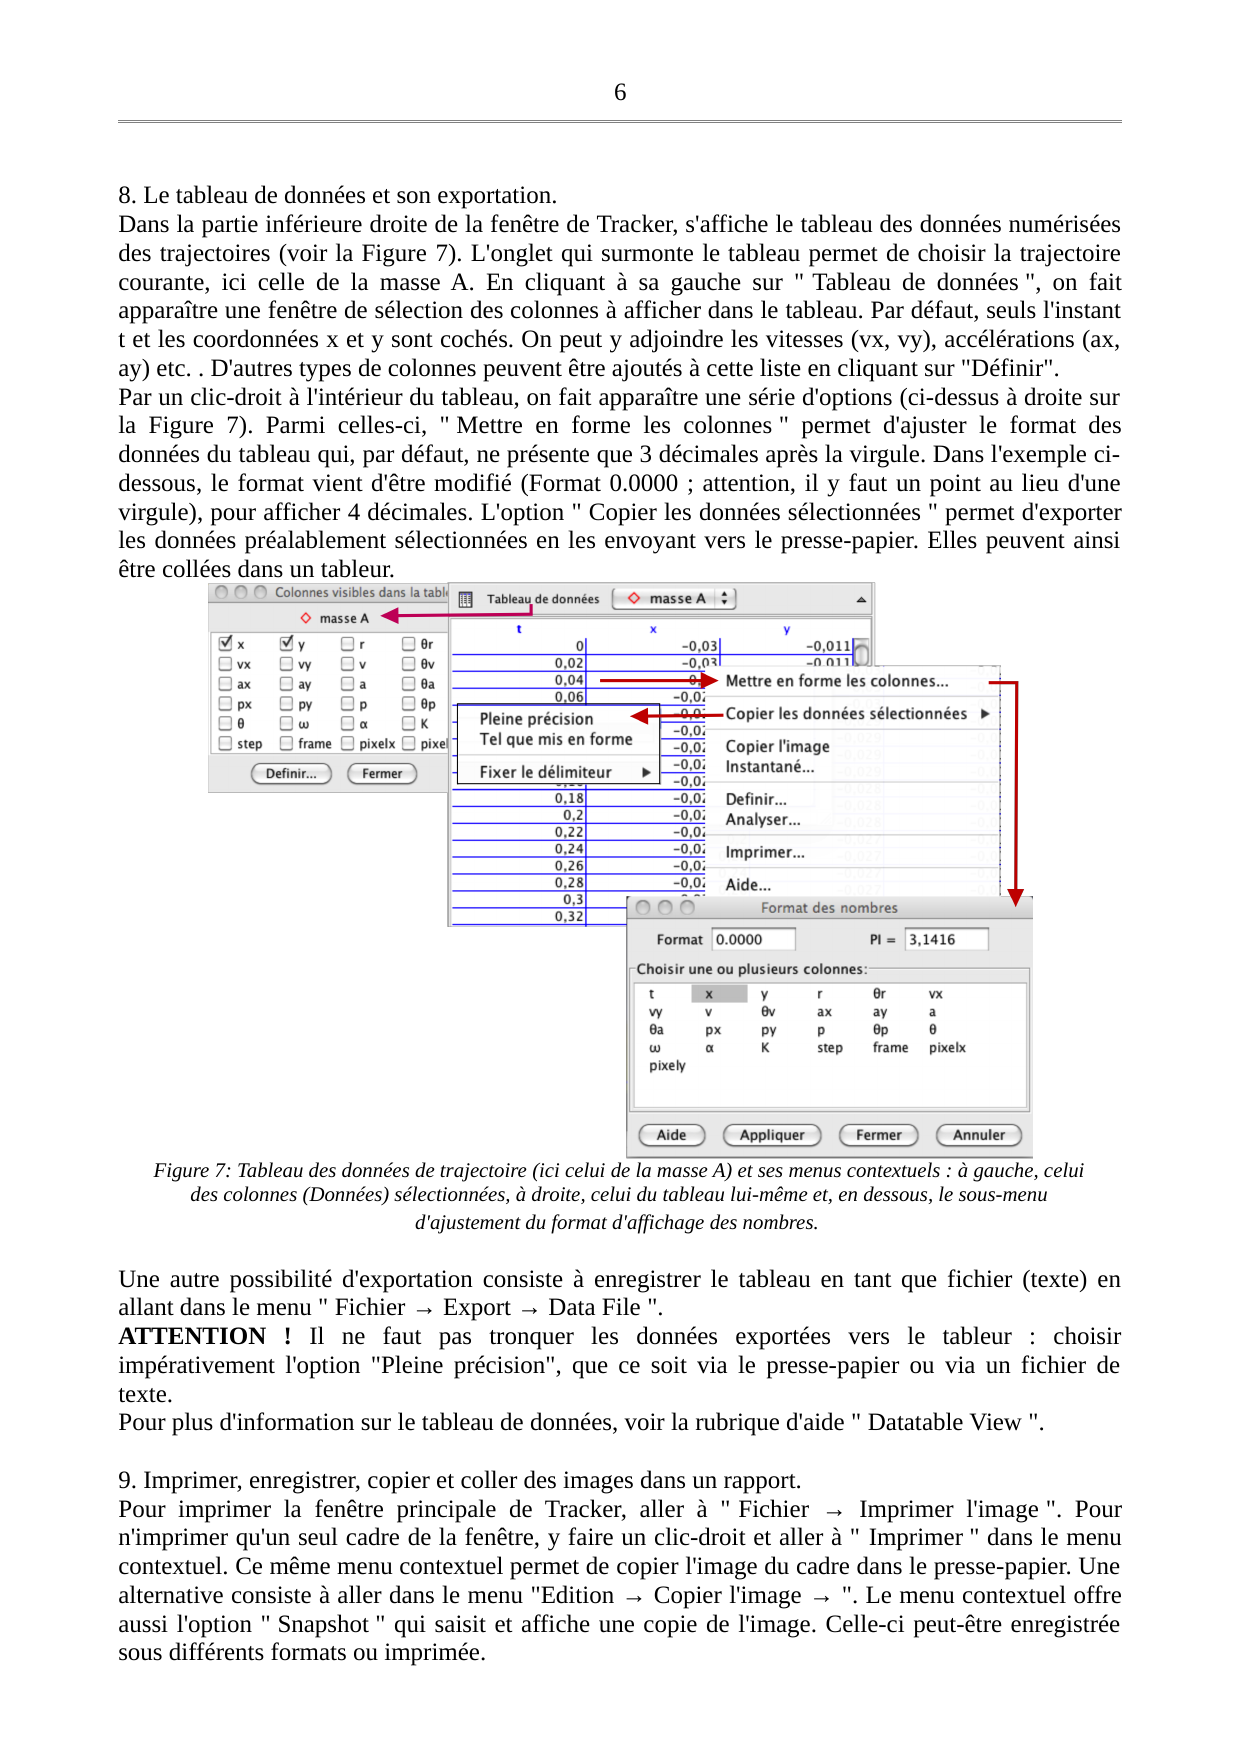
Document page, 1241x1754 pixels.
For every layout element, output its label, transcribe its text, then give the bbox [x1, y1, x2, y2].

text 9. Imprimer, enregistrer, copier et coller des images dans un rapport. [118, 1465, 1122, 1494]
text Une autre possibilité d'exportation consiste à enregistrer le tableau en tant que fichier (texte) en allant dans le menu " Fichier → Export → Data File ". [118, 1264, 1122, 1321]
text Par un clic-droit à l'intérieur du tableau, on fait apparaître une série d'options (ci-dessus à droite sur la Figure 7). Parmi celles-ci, " Mettre en forme les colonnes " permet d'ajuster le format des données du tableau qui, par défaut, ne présente que 3 décimales après la virgule. Dans l'exemple ci-dessous, le format vient d'être modifié (Format 0.0000 ; attention, il y faut un point au lieu d'une virgule), pour afficher 4 décimales. L'option " Copier les données sélectionnées " permet d'exporter les données préalablement sélectionnées en les envoyant vers le presse-papier. Elles peuvent ainsi être collées dans un tableur. [118, 382, 1122, 583]
text Dans la partie inférieure droite de la fenêtre de Tracker, s'affiche le tableau des données numérisées des trajectoires (voir la Figure 7). L'onglet qui surmonte le tableau permet de choisir la trajectoire courante, ici celle de la masse A. En cliquant à sa gauche sur " Tableau de données ", on fait apparaître une fenêtre de sélection des colonnes à afficher dans le tableau. Par défaut, seuls l'instant t et les coordonnées x et y sont cochés. On peut y adjoindre les vitesses (vx, vy), accélérations (ax, ay) etc. . D'autres types de colonnes peuvent être ajoutés à cette liste en cliquant sur "Définir". [118, 209, 1122, 382]
text Pour plus d'information sur le tableau de données, voir la rubrique d'aide " Datatable View ". [118, 1407, 1122, 1436]
list 8. Le tableau de données et son exportation. [118, 180, 1122, 209]
text ATTENTION ! Il ne faut pas tronquer les données exportées vers le tableur : choisir impérativement l'option "Pleine précision", que ce soit via le presse-papier ou via un fichier de texte. [118, 1321, 1122, 1407]
text Pour imprimer la fenêtre principale de Tracker, aller à " Fichier → Imprimer l'image ". Pour n'imprimer qu'un seul cadre de la fenêtre, y faire un clic-droit et aller à " Imprimer " dans le menu contextuel. Ce même menu contextuel permet de copier l'image du cadre dans le presse-papier. Une alternative consiste à aller dans le menu "Edition → Copier l'image → ". Le menu contextuel offre aussi l'option " Snapshot " qui saisit et affiche une copie de l'image. Celle-ci peut-être enregistrée sous différents formats ou imprimée. [118, 1494, 1122, 1666]
picture [206, 582, 1034, 1159]
text Figure 7: Tableau des données de trajectoire (ici celui de la masse A) et ses menus contextuels : à gauche, celui des colonnes (Données) sélectionnées, à droite, celui du tableau lui-même et, en dessous, le sous-menu d'ajustement du format d'affichage des nombres. [148, 595, 1093, 1235]
